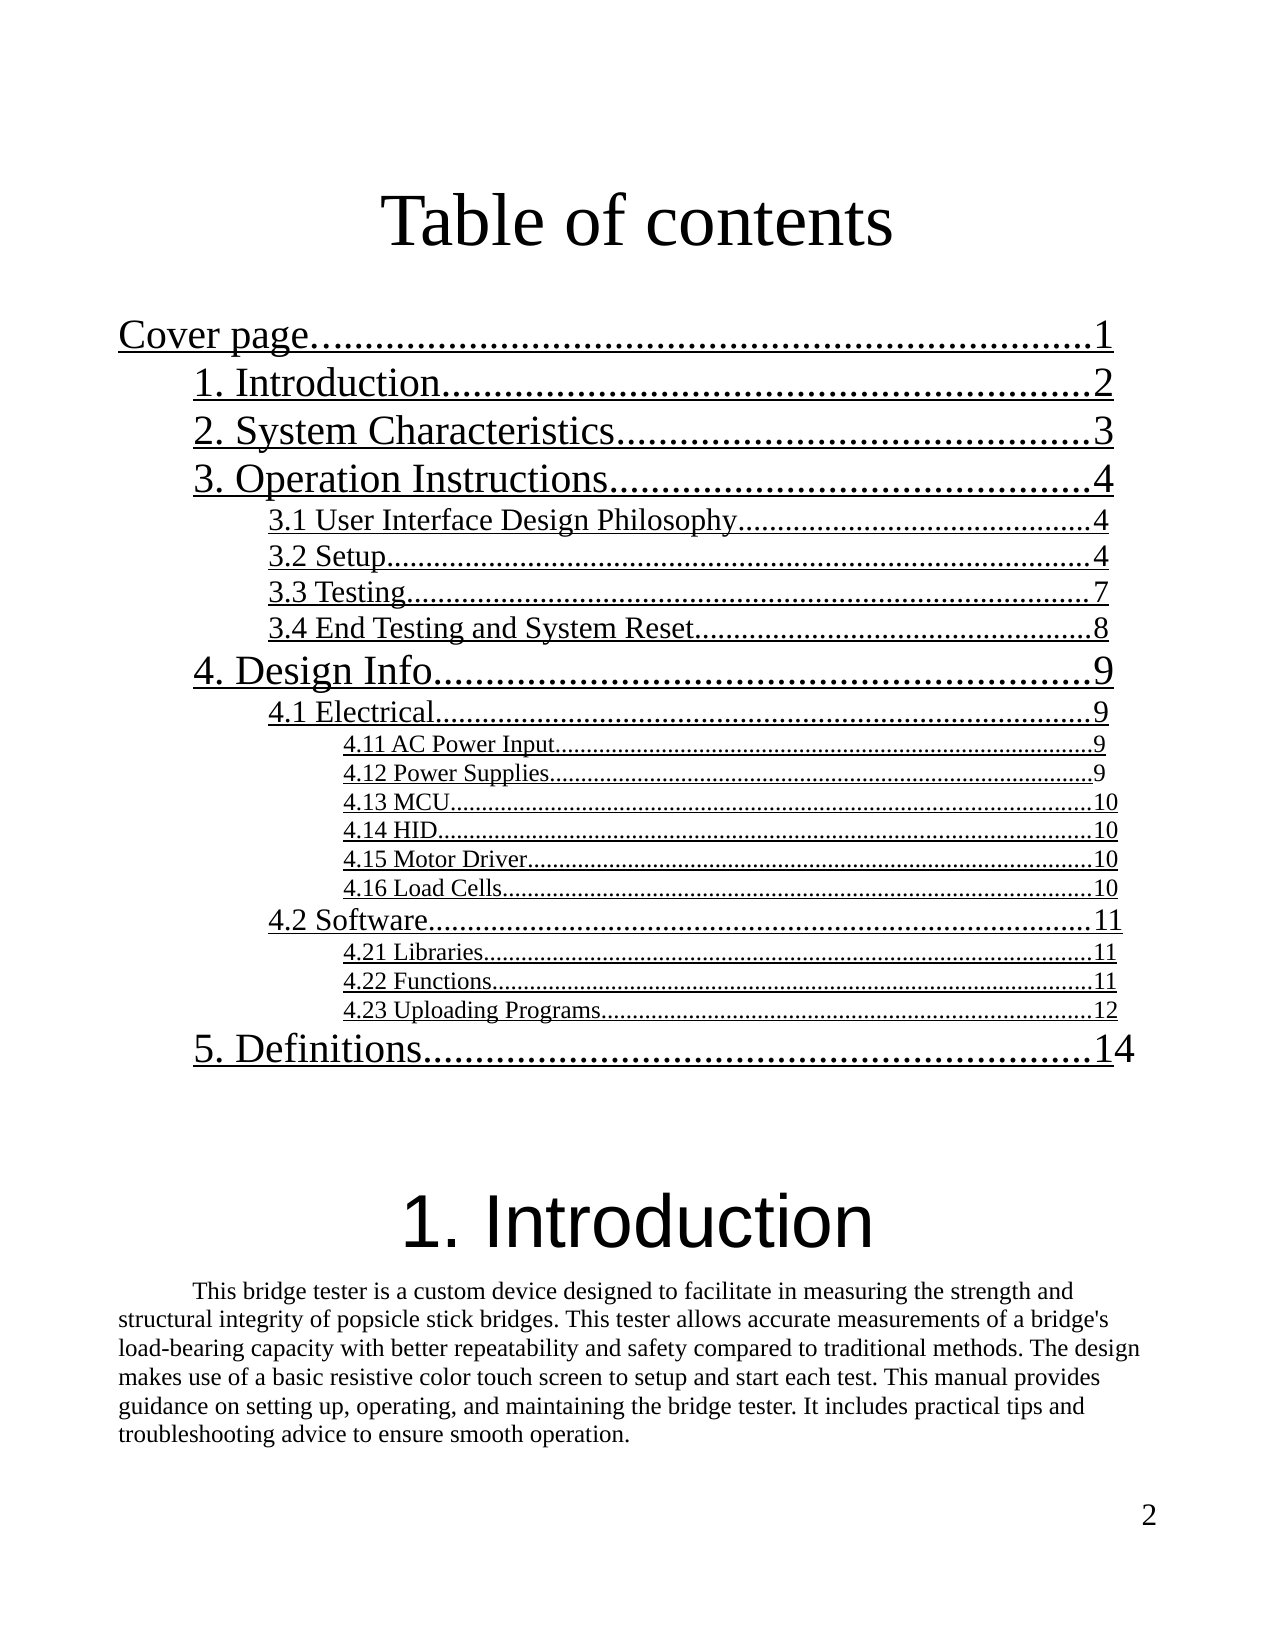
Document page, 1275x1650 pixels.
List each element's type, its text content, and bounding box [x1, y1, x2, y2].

text 1. Introduction 2 [118, 358, 1157, 406]
text Table of contents [118, 176, 1157, 262]
text 4. Design Info 9 [118, 645, 1157, 693]
text 4.1 Electrical 9 [118, 693, 1157, 729]
text This bridge tester is a custom device designed to facilitate in measuring the strength and structural integrity of popsicle stick bridges. This tester allows accurate measurements of a bridge's load-bearing capacity with better repeatability and safety compared to traditional methods. The design makes use of a basic resistive color touch screen to setup and start each test. This manual provides guidance on setting up, operating, and maintaining the bridge tester. It includes practical tips and troubleshooting advice to ensure smooth operation. [118, 1276, 1157, 1448]
text 4.21 Libraries 11 [118, 937, 1157, 966]
text 4.23 Uploading Programs 12 [118, 995, 1157, 1024]
text 3.3 Testing 7 [118, 573, 1157, 609]
text 4.15 Motor Driver 10 [118, 844, 1157, 873]
text Cover page 1 [118, 310, 1157, 358]
text 4.22 Functions 11 [118, 966, 1157, 995]
text 4.12 Power Supplies 9 [118, 758, 1157, 787]
subtitle 1. Introduction [118, 1177, 1157, 1263]
text 4.14 HID 10 [118, 815, 1157, 844]
text 3.1 User Interface Design Philosophy 4 [118, 501, 1157, 537]
text 4.13 MCU 10 [118, 787, 1157, 815]
text 3.2 Setup 4 [118, 537, 1157, 573]
text 3.4 End Testing and System Reset 8 [118, 609, 1157, 645]
text 5. Definitions 14 [118, 1024, 1157, 1072]
text 3. Operation Instructions 4 [118, 453, 1157, 501]
text 2. System Characteristics 3 [118, 406, 1157, 453]
text 4.16 Load Cells 10 [118, 873, 1157, 902]
text 4.11 AC Power Input 9 [118, 729, 1157, 758]
text 4.2 Software 11 [118, 902, 1157, 937]
